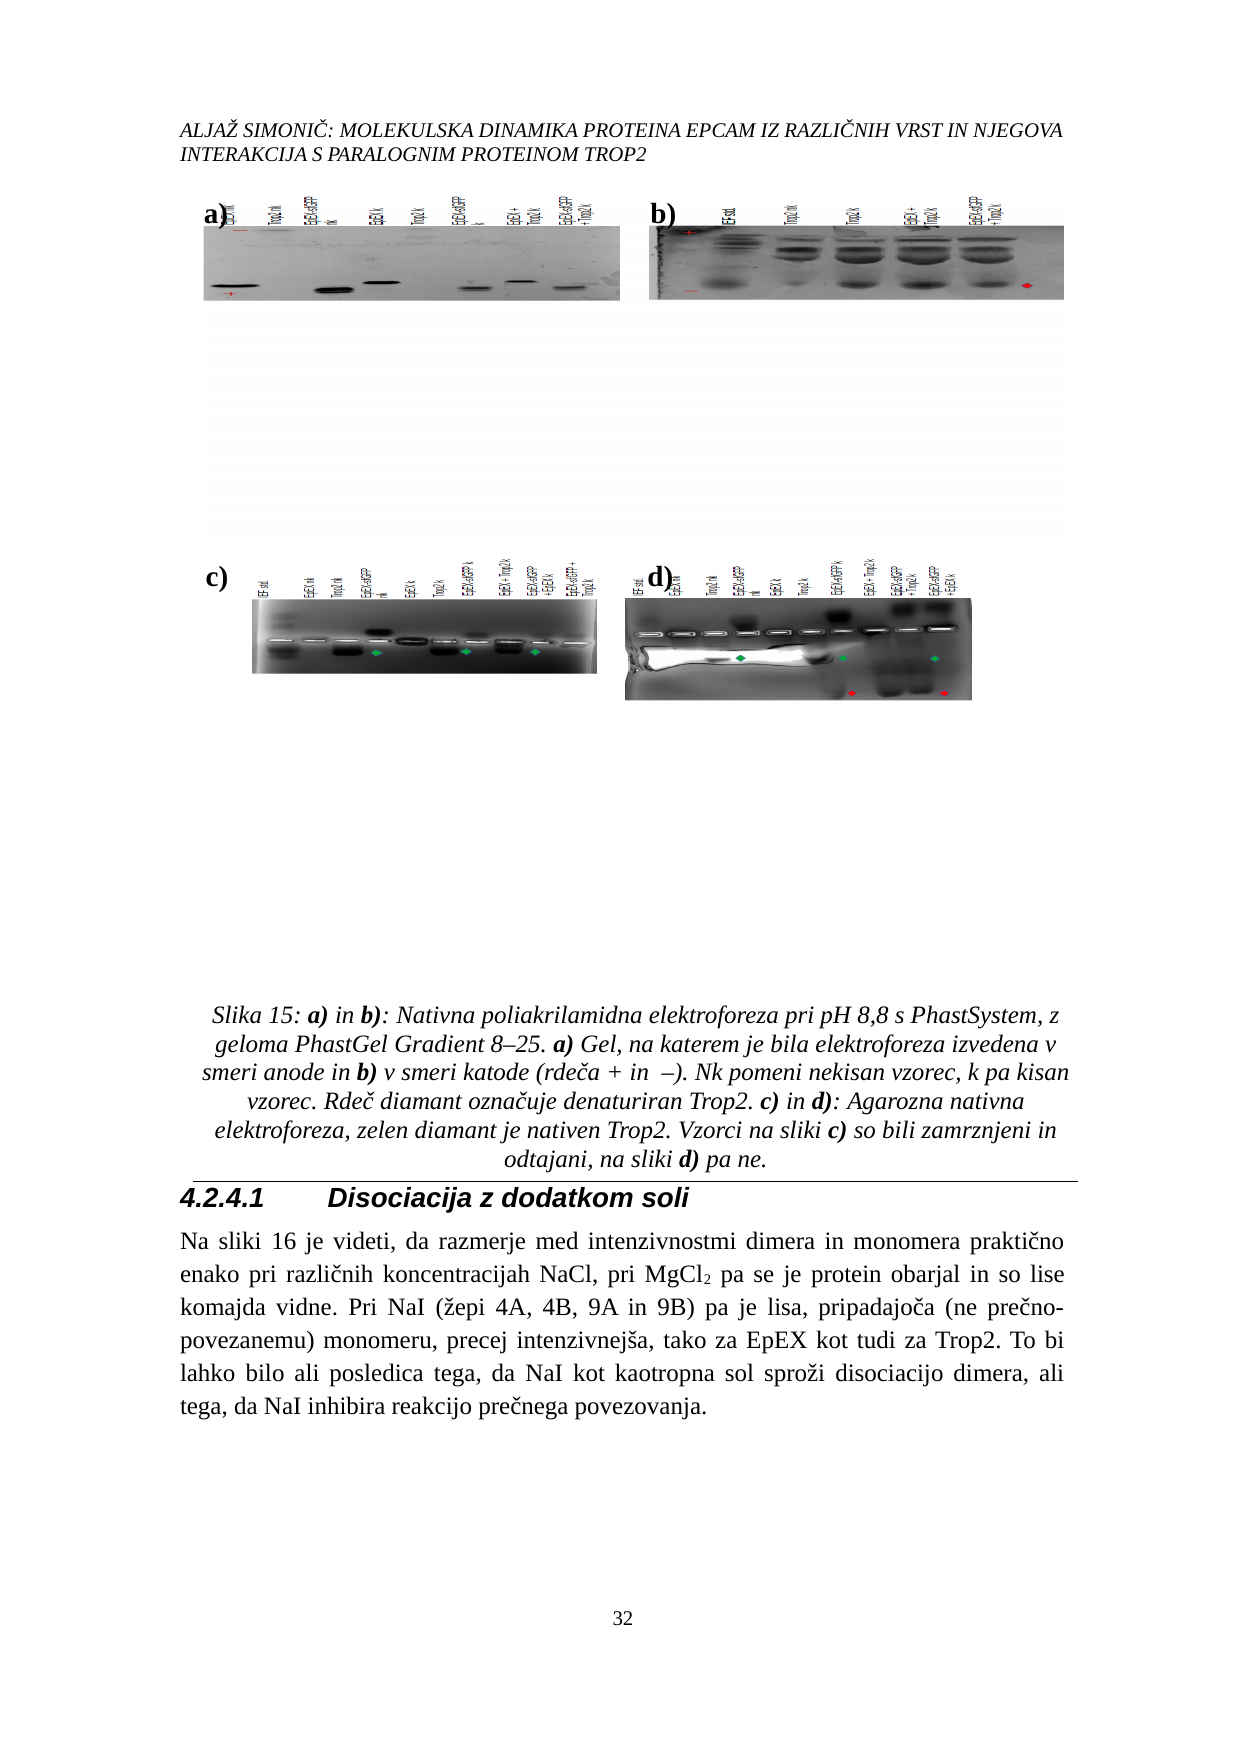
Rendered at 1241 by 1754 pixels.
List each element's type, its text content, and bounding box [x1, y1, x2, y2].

subtitle [193, 196, 1078, 1181]
subtitle Disociacija z dodatkom soli [180, 196, 1066, 1213]
text Slika 15: a) in b): Nativna poliakrilamidna elektroforeza pri pH 8,8 s PhastSystem, z geloma PhastGel Gradient 8–25. a) Gel, na katerem je bila elektroforeza izvedena v smeri anode in b) v smeri katode (rdeča + in –). Nk pomeni nekisan vzorec, k pa kisan vzorec. Rdeč diamant označuje denaturiran Trop2. c) in d): Agarozna nativna elektroforeza, zelen diamant je nativen Trop2. Vzorci na sliki c) so bili zamrznjeni in odtajani, na sliki d) pa ne. [201, 208, 1070, 1172]
text Na sliki 16 je videti, da razmerje med intenzivnostmi dimera in monomera praktično enako pri različnih koncentracijah NaCl, pri MgCl2 pa se je protein obarjal in so lise komajda vidne. Pri NaI (žepi 4A, 4B, 9A in 9B) pa je lisa, pripadajoča (ne prečno-povezanemu) monomeru, precej intenzivnejša, tako za EpEX kot tudi za Trop2. To bi lahko bilo ali posledica tega, da NaI kot kaotropna sol sproži disociacijo dimera, ali tega, da NaI inhibira reakcijo prečnega povezovanja. [180, 1226, 1066, 1420]
